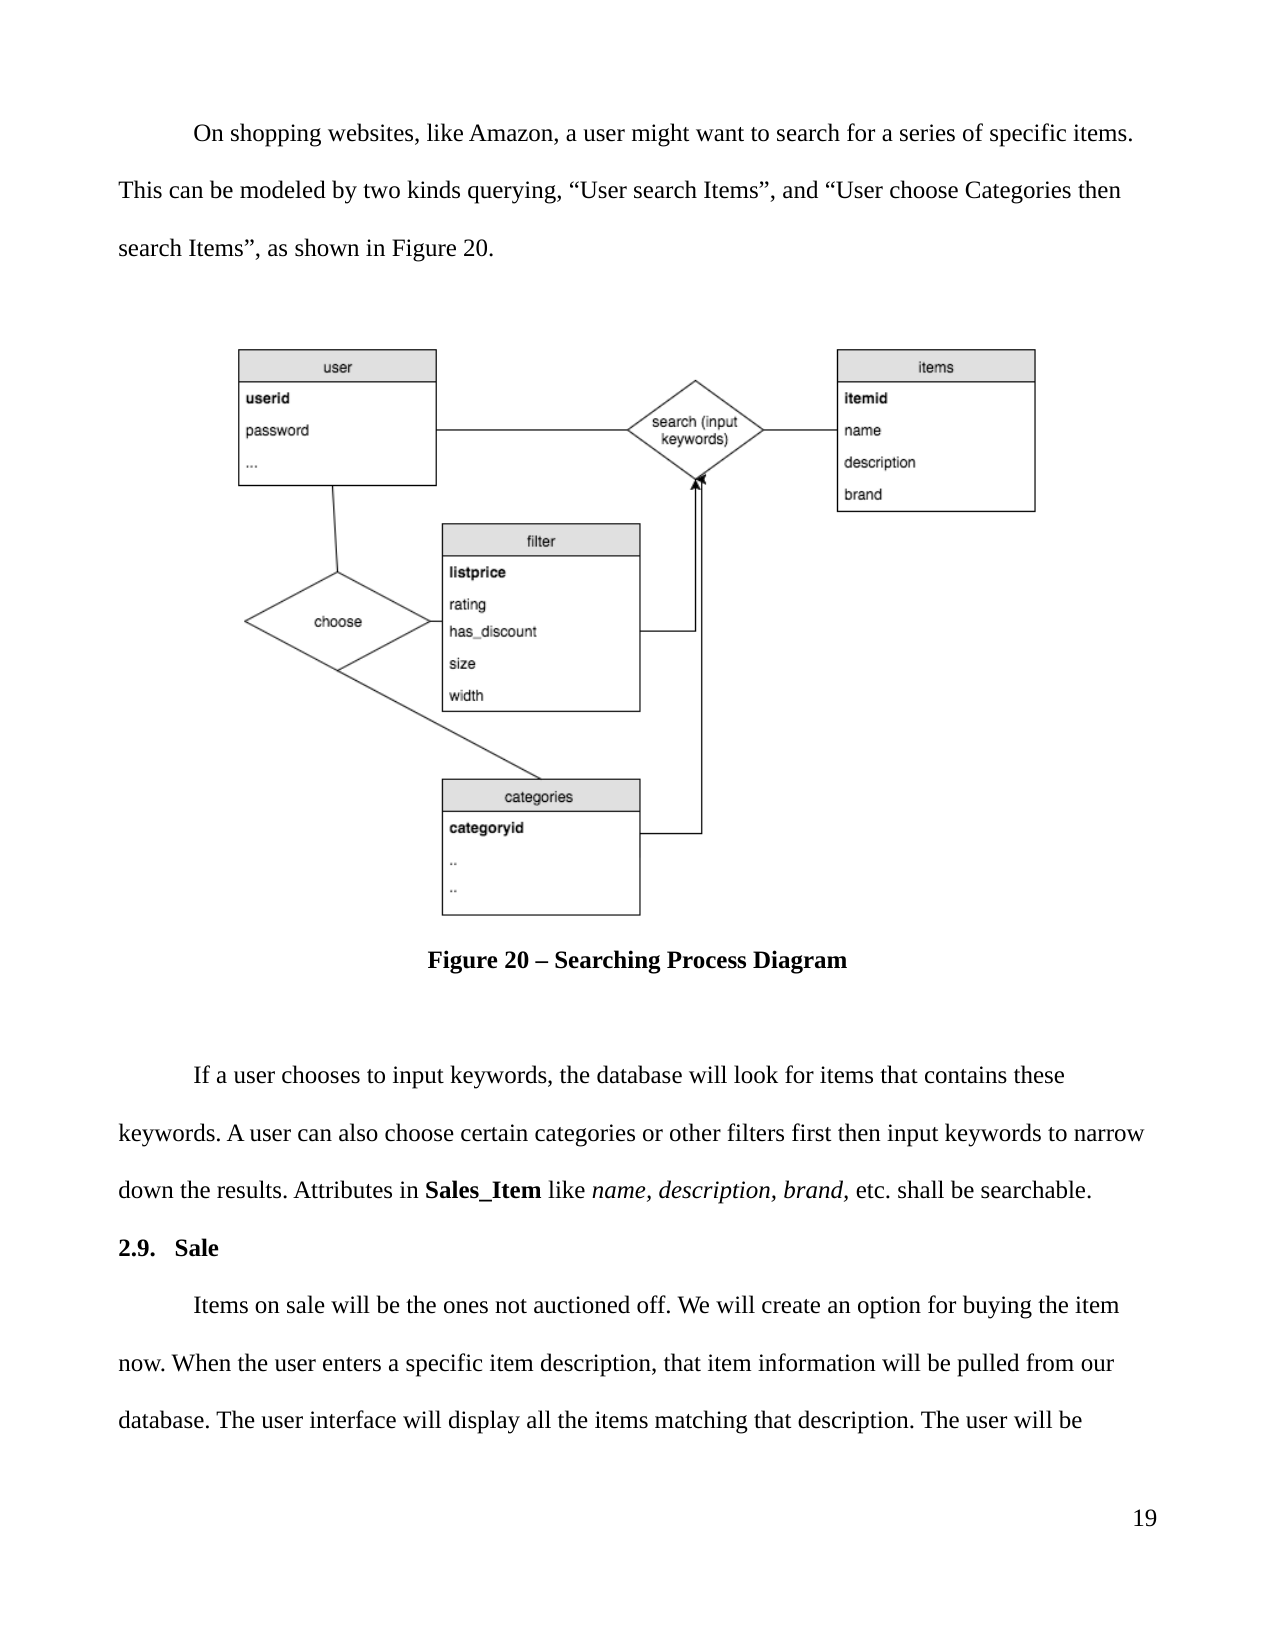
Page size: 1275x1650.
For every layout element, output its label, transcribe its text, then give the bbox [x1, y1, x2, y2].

picture [237, 348, 1037, 917]
text If a user chooses to input keywords, the database will look for items that contains these keywords. A user can also choose certain categories or other filters first then input keywords to narrow down the results. Attributes in Sales_Item like name, description, brand, etc. shall be searchable. [118, 1061, 1157, 1204]
text Items on sale will be the ones not auctioned off. We will create an option for buying the item now. When the user enters a specific item description, that item information will be pulled from our database. The user interface will display all the items matching that description. The user will be [118, 1291, 1157, 1434]
text Figure 20 – Searching Process Diagram [118, 946, 1157, 974]
subtitle Sale [118, 1233, 1157, 1262]
text On shopping websites, like Amazon, a user might want to search for a series of specific items. This can be modeled by two kinds querying, “User search Items”, and “User choose Categories then search Items”, as shown in Figure 20. [118, 118, 1157, 262]
